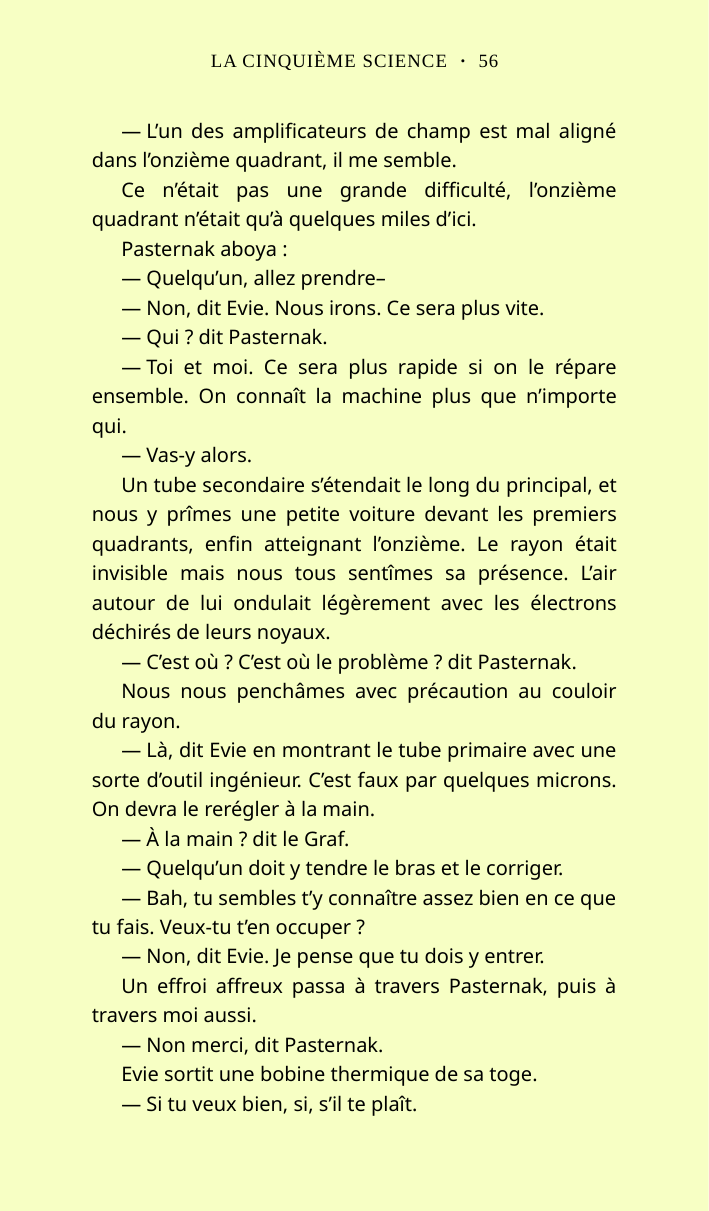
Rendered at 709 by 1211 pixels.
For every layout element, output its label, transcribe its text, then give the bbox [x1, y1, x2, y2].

text — Toi et moi. Ce sera plus rapide si on le répare ensemble. On connaît la machine plus que n’importe qui. [92, 351, 617, 439]
text — Non merci, dit Pasternak. [92, 1029, 617, 1058]
text — Quelqu’un doit y tendre le bras et le corriger. [92, 852, 617, 881]
text — Là, dit Evie en montrant le tube primaire avec une sorte d’outil ingénieur. C’est faux par quelques microns. On devra le rerégler à la main. [92, 734, 617, 822]
text — C’est où ? C’est où le problème ? dit Pasternak. [92, 646, 617, 675]
text Un tube secondaire s’étendait le long du principal, et nous y prîmes une petite voiture devant les premiers quadrants, enfin atteignant l’onzième. Le rayon était invisible mais nous tous sentîmes sa présence. L’air autour de lui ondulait légèrement avec les électrons déchirés de leurs noyaux. [92, 469, 617, 646]
text — Quelqu’un, allez prendre– [92, 262, 617, 292]
text Nous nous penchâmes avec précaution au couloir du rayon. [92, 675, 617, 734]
text — L’un des amplificateurs de champ est mal aligné dans l’onzième quadrant, il me semble. [92, 115, 617, 174]
text — Non, dit Evie. Nous irons. Ce sera plus vite. [92, 292, 617, 321]
text Evie sortit une bobine thermique de sa toge. [92, 1058, 617, 1088]
text Ce n’était pas une grande difficulté, l’onzième quadrant n’était qu’à quelques miles d’ici. [92, 174, 617, 233]
text — Si tu veux bien, si, s’il te plaît. [92, 1088, 617, 1117]
text Pasternak aboya : [92, 233, 617, 262]
text — Qui ? dit Pasternak. [92, 321, 617, 351]
text — Bah, tu sembles t’y connaître assez bien en ce que tu fais. Veux-tu t’en occuper ? [92, 881, 617, 940]
text — Non, dit Evie. Je pense que tu dois y entrer. [92, 940, 617, 970]
text Un effroi affreux passa à travers Pasternak, puis à travers moi aussi. [92, 970, 617, 1029]
text — À la main ? dit le Graf. [92, 822, 617, 852]
text — Vas-y alors. [92, 439, 617, 469]
